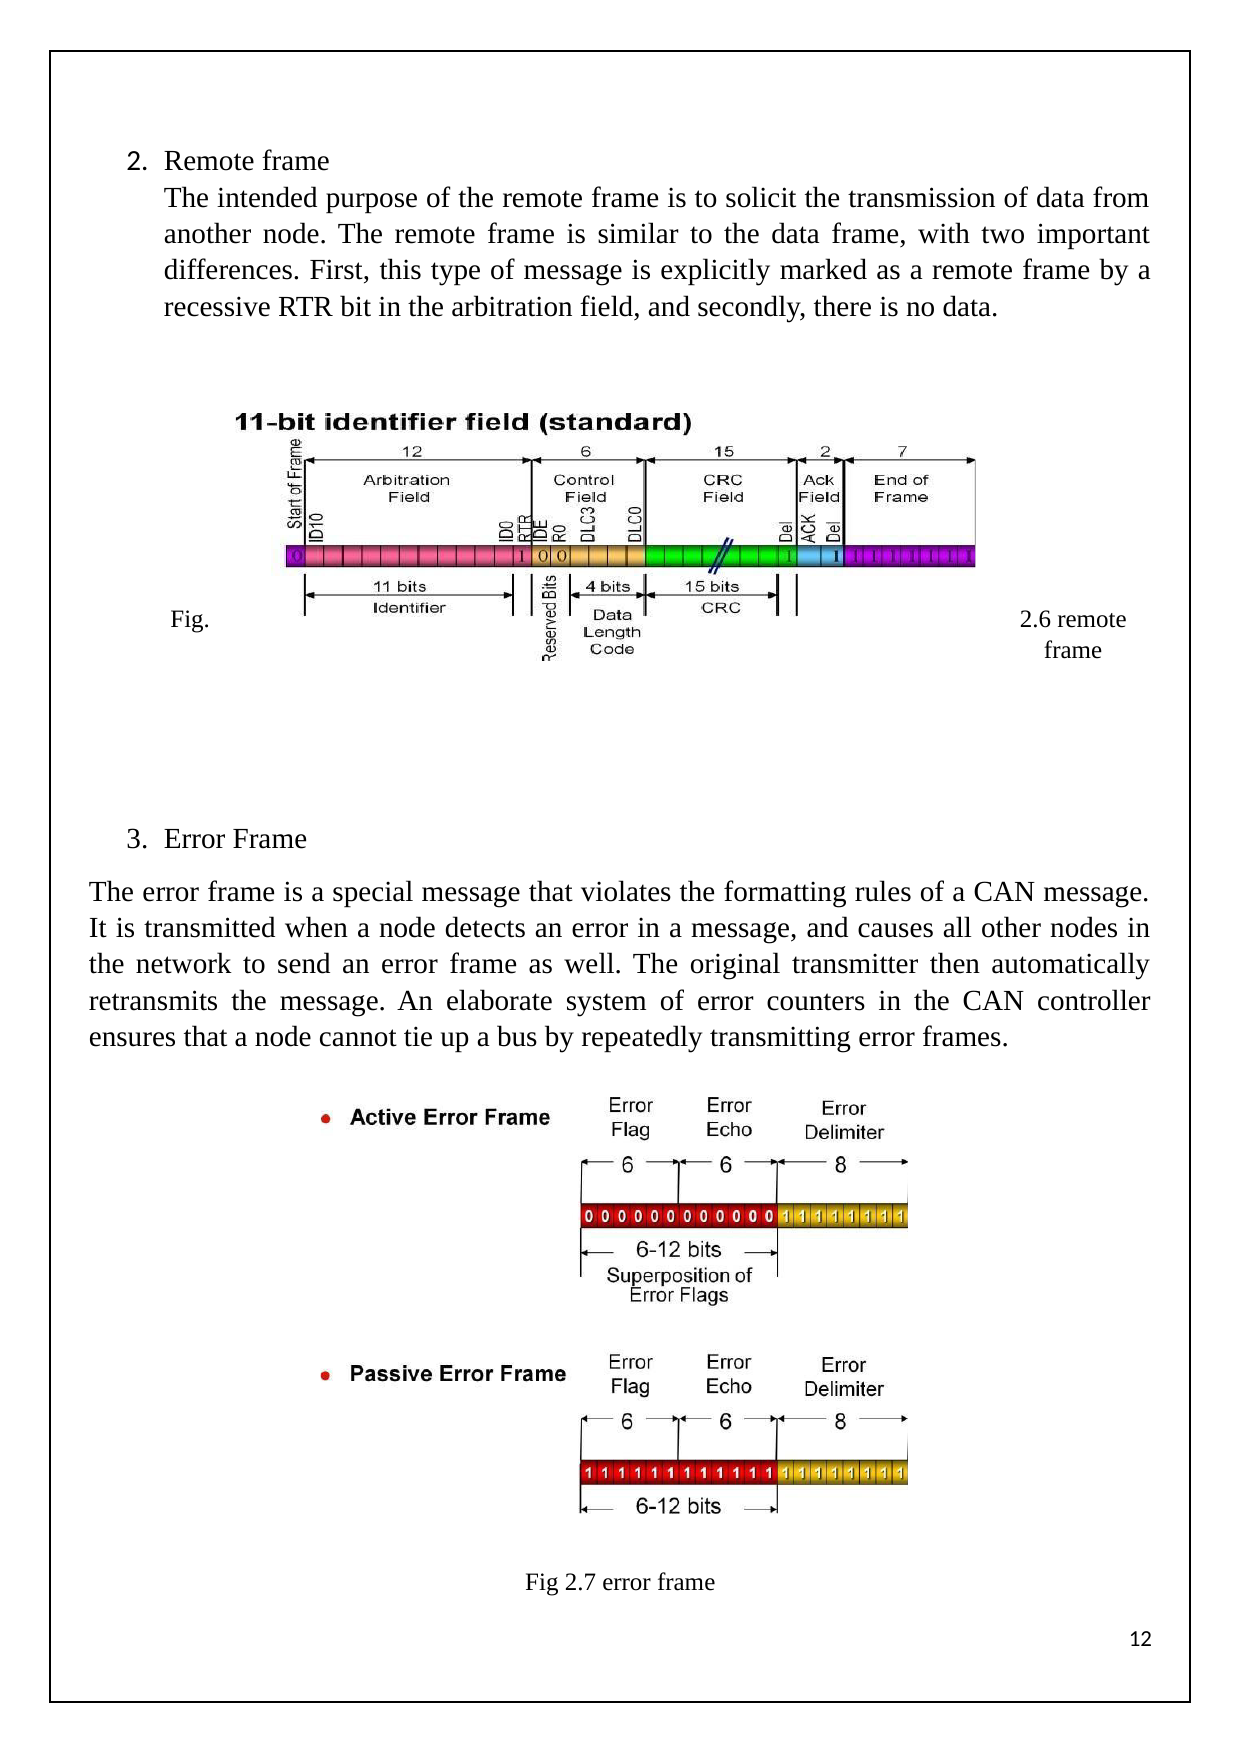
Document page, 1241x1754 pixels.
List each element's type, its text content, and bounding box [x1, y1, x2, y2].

text The error frame is a special message that violates the formatting rules of a CAN message. It is transmitted when a node detects an error in a message, and causes all other nodes in the network to send an error frame as well. The original transmitter then automatically retransmits the message. An elaborate system of error counters in the CAN controller ensures that a node cannot tie up a bus by repeatedly transmitting error frames. [89, 874, 1152, 1052]
list The intended purpose of the remote frame is to solicit the transmission of data from another node. The remote frame is similar to the data frame, with two important differences. First, this type of message is explicitly marked as a remote frame by a recessive RTR bit in the arbitration field, and secondly, there is no data. [164, 180, 1152, 322]
list Fig. 2.6 remote frame [164, 604, 1152, 664]
list Remote frame [126, 142, 1152, 177]
text Fig 2.7 error frame [89, 1567, 1152, 1596]
list Error Frame [126, 821, 1152, 855]
